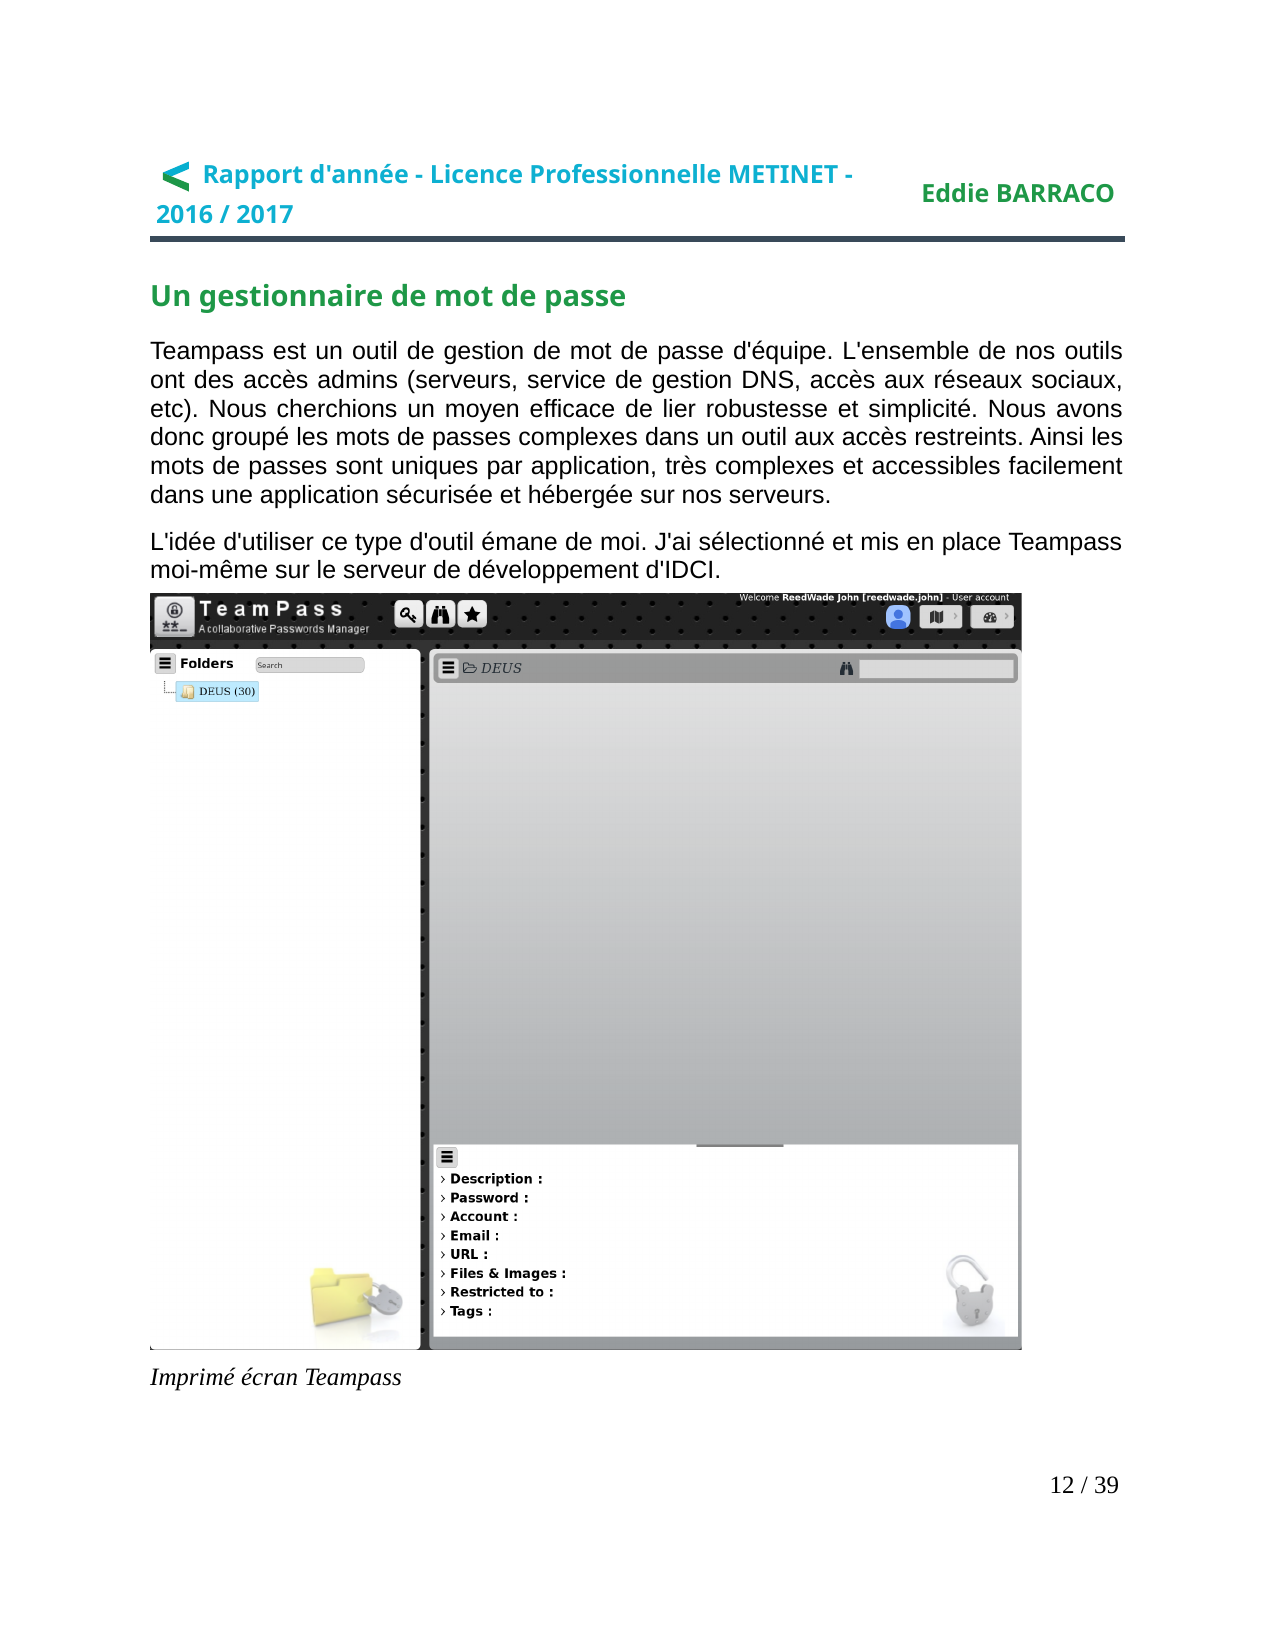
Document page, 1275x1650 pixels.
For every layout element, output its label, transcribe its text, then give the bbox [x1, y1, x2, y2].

subtitle Un gestionnaire de mot de passe [150, 275, 1125, 315]
text Teampass est un outil de gestion de mot de passe d'équipe. L'ensemble de nos outils ont des accès admins (serveurs, service de gestion DNS, accès aux réseaux sociaux, etc). Nous cherchions un moyen efficace de lier robustesse et simplicité. Nous avons donc groupé les mots de passes complexes dans un outil aux accès restreints. Ainsi les mots de passes sont uniques par application, très complexes et accessibles facilement dans une application sécurisée et hébergée sur nos serveurs. [150, 336, 1125, 509]
picture [150, 593, 1022, 1350]
text Imprimé écran Teampass [150, 1362, 1125, 1391]
text L'idée d'utiliser ce type d'outil émane de moi. J'ai sélectionné et mis en place Teampass moi-même sur le serveur de développement d'IDCI. [150, 527, 1125, 584]
